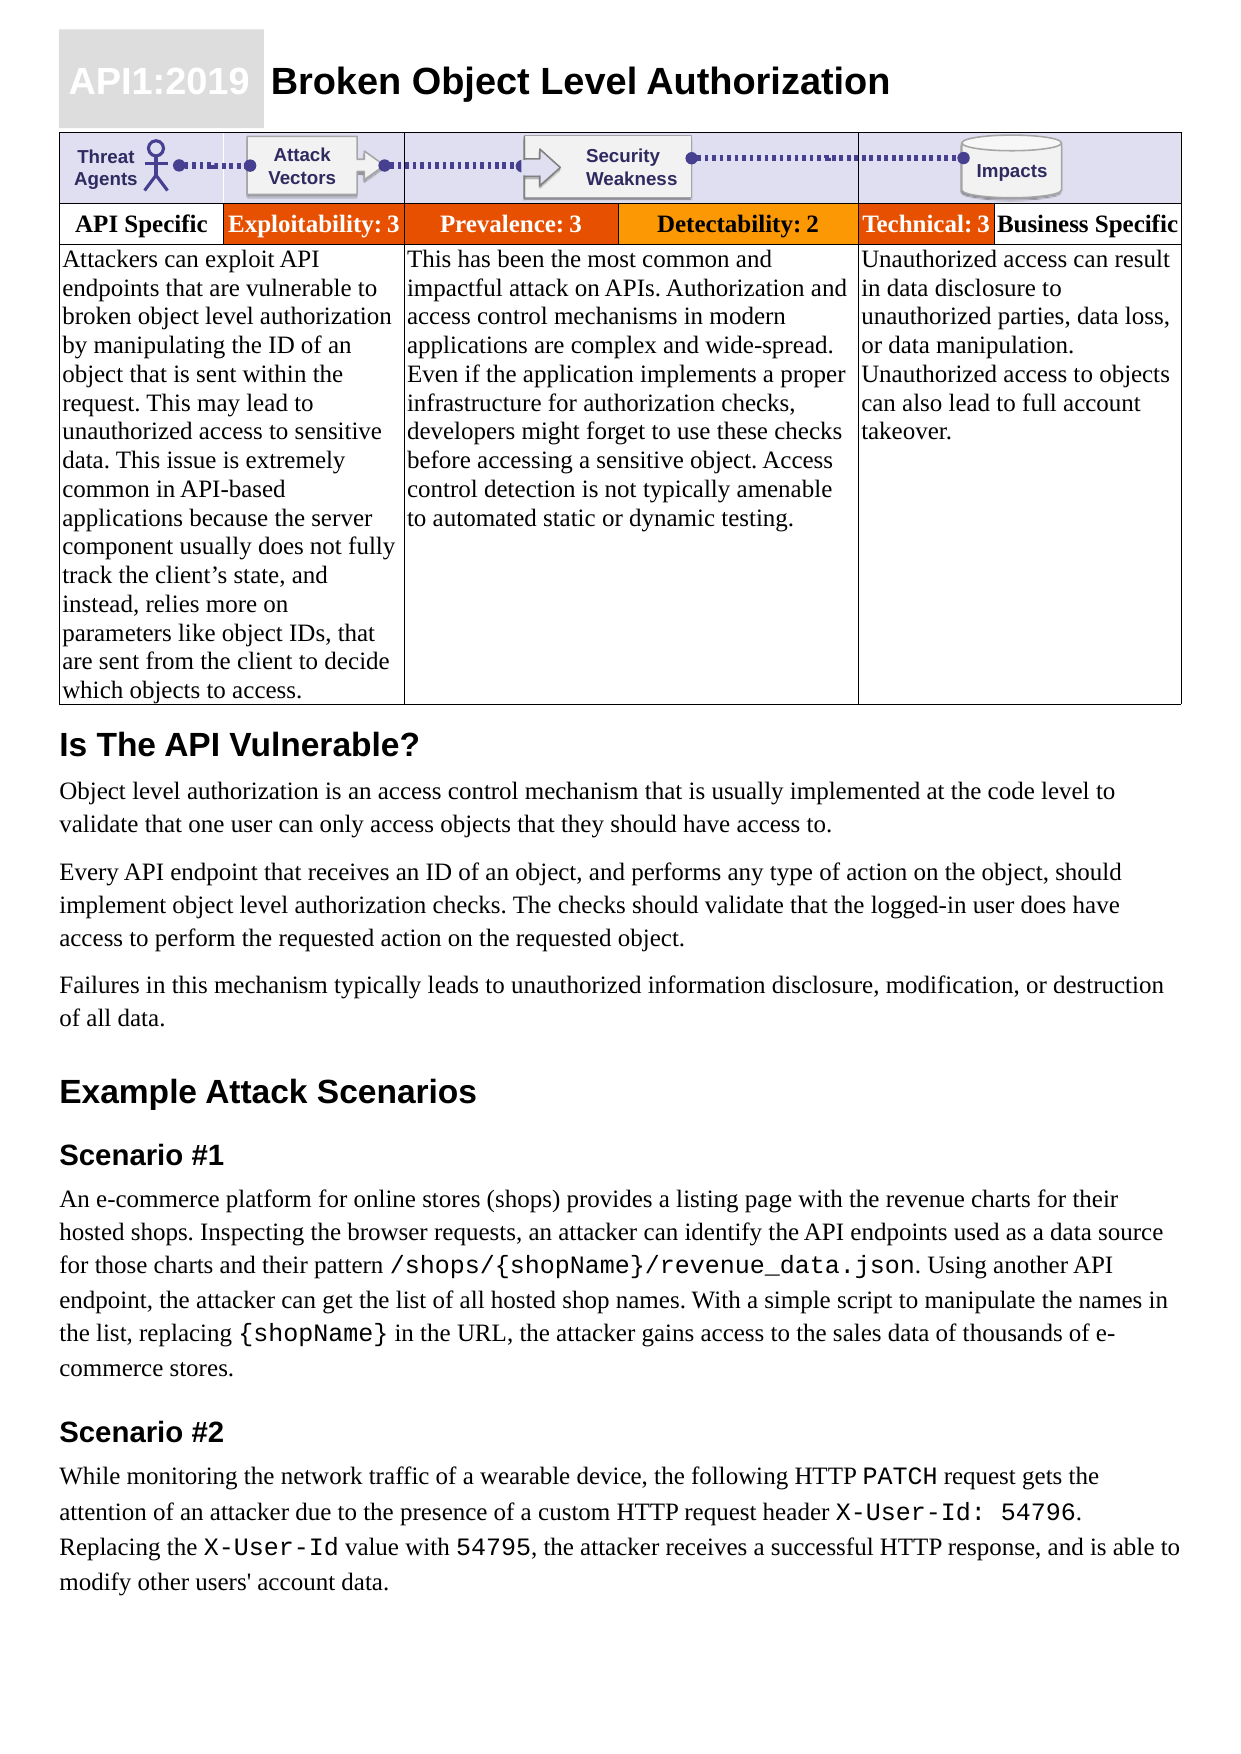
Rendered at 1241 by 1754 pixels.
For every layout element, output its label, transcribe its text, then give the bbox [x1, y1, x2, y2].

table_header [405, 133, 618, 203]
table_cell Business Specific [995, 204, 1181, 244]
table_header [618, 133, 858, 203]
text An e-commerce platform for online stores (shops) provides a listing page with the revenue charts for their hosted shops. Inspecting the browser requests, an attacker can identify the API endpoints used as a data source for those charts and their pattern /shops/{shopName}/revenue_data.json. Using another API endpoint, the attacker can get the list of all hosted shop names. With a simple script to manipulate the names in the list, replacing {shopName} in the URL, the attacker gains access to the sales data of thousands of e-commerce stores. [59, 1184, 1181, 1382]
table_cell Attackers can exploit API endpoints that are vulnerable to broken object level authorization by manipulating the ID of an object that is sent within the request. This may lead to unauthorized access to sensitive data. This issue is extremely common in API-based applications because the server component usually does not fully track the client’s state, and instead, relies more on parameters like object IDs, that are sent from the client to decide which objects to access. [60, 245, 404, 704]
table_header [60, 133, 223, 203]
subtitle Scenario #1 [59, 1137, 1181, 1171]
subtitle Is The API Vulnerable? [59, 725, 1181, 763]
table_header [224, 133, 404, 203]
text While monitoring the network traffic of a wearable device, the following HTTP PATCH request gets the attention of an attacker due to the presence of a custom HTTP request header X-User-Id: 54796. Replacing the X-User-Id value with 54795, the attacker receives a successful HTTP response, and is able to modify other users' account data. [59, 1461, 1181, 1596]
table_cell Detectability: 2 [619, 204, 858, 244]
subtitle Example Attack Scenarios [59, 1072, 1181, 1110]
subtitle Scenario #2 [59, 1415, 1181, 1449]
table_header [994, 133, 1181, 203]
text Every API endpoint that receives an ID of an object, and performs any type of action on the object, should implement object level authorization checks. The checks should validate that the logged-in user does have access to perform the requested action on the requested object. [59, 857, 1181, 951]
table_cell Technical: 3 [859, 204, 994, 244]
text Failures in this mechanism typically leads to unauthorized information disclosure, modification, or destruction of all data. [59, 970, 1181, 1032]
table_cell API Specific [60, 204, 223, 244]
table_header [859, 133, 994, 203]
table_cell Unauthorized access can result in data disclosure to unauthorized parties, data loss, or data manipulation. Unauthorized access to objects can also lead to full account takeover. [859, 245, 1181, 704]
table_cell This has been the most common and impactful attack on APIs. Authorization and access control mechanisms in modern applications are complex and wide-spread. Even if the application implements a proper infrastructure for authorization checks, developers might forget to use these checks before accessing a sensitive object. Access control detection is not typically amenable to automated static or dynamic testing. [405, 245, 858, 704]
text Object level authorization is an access control mechanism that is usually implemented at the code level to validate that one user can only access objects that they should have access to. [59, 776, 1181, 838]
table_cell Prevalence: 3 [405, 204, 618, 244]
table_cell Exploitability: 3 [224, 204, 404, 244]
